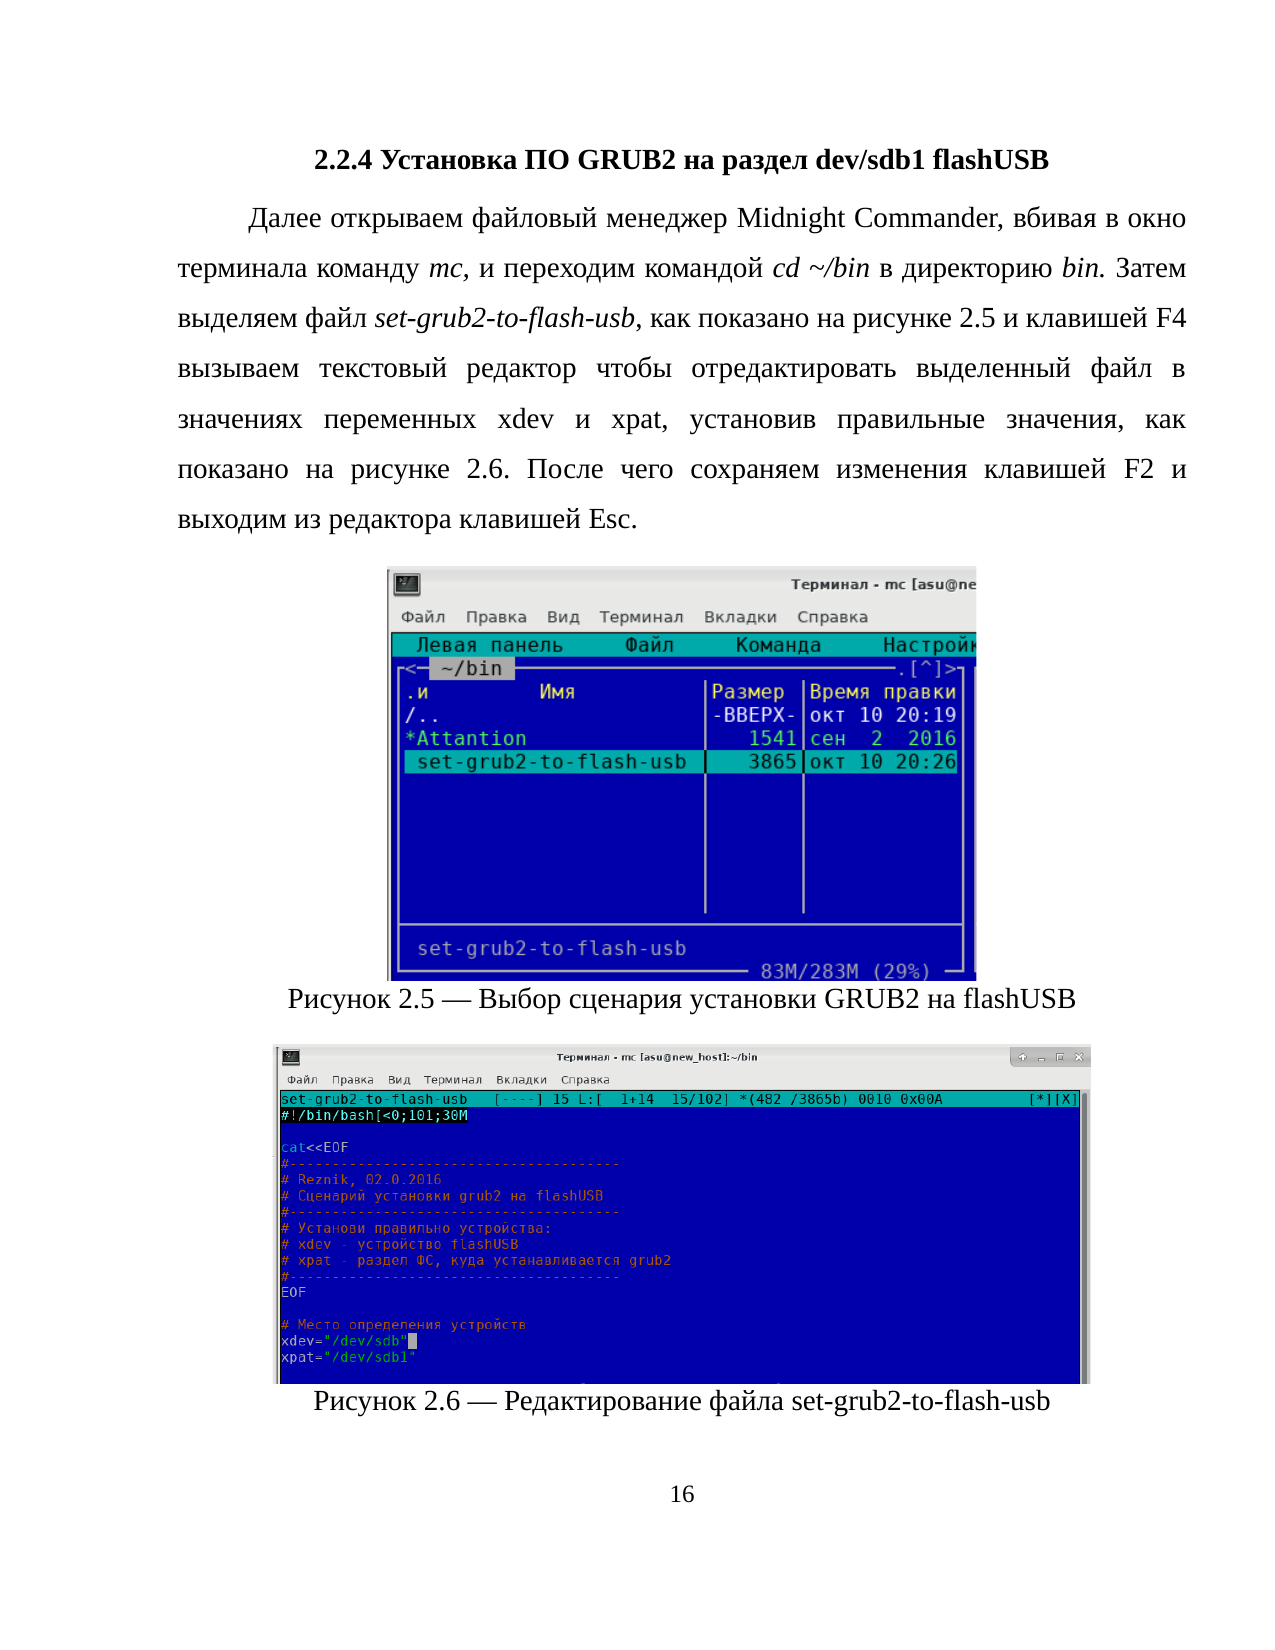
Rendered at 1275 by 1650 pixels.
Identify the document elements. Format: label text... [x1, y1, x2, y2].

subtitle 2.2.4 Установка ПО GRUB2 на раздел dev/sdb1 flashUSB [177, 142, 1186, 175]
text Рисунок 2.6 — Редактирование файла set-grub2-to-flash-usb [177, 1044, 1186, 1417]
text Далее открываем файловый менеджер Midnight Commander, вбивая в окно терминала команду mc, и переходим командой cd ~/bin в директорию bin. Затем выделяем файл set-grub2-to-flash-usb, как показано на рисунке 2.5 и клавишей F4 вызываем текстовый редактор чтобы отредактировать выделенный файл в значениях переменных xdev и xpat, установив правильные значения, как показано на рисунке 2.6. После чего сохраняем изменения клавишей F2 и выходим из редактора клавишей Esc. [177, 200, 1186, 535]
text Рисунок 2.5 — Выбор сценария установки GRUB2 на flashUSB [177, 596, 1186, 1014]
